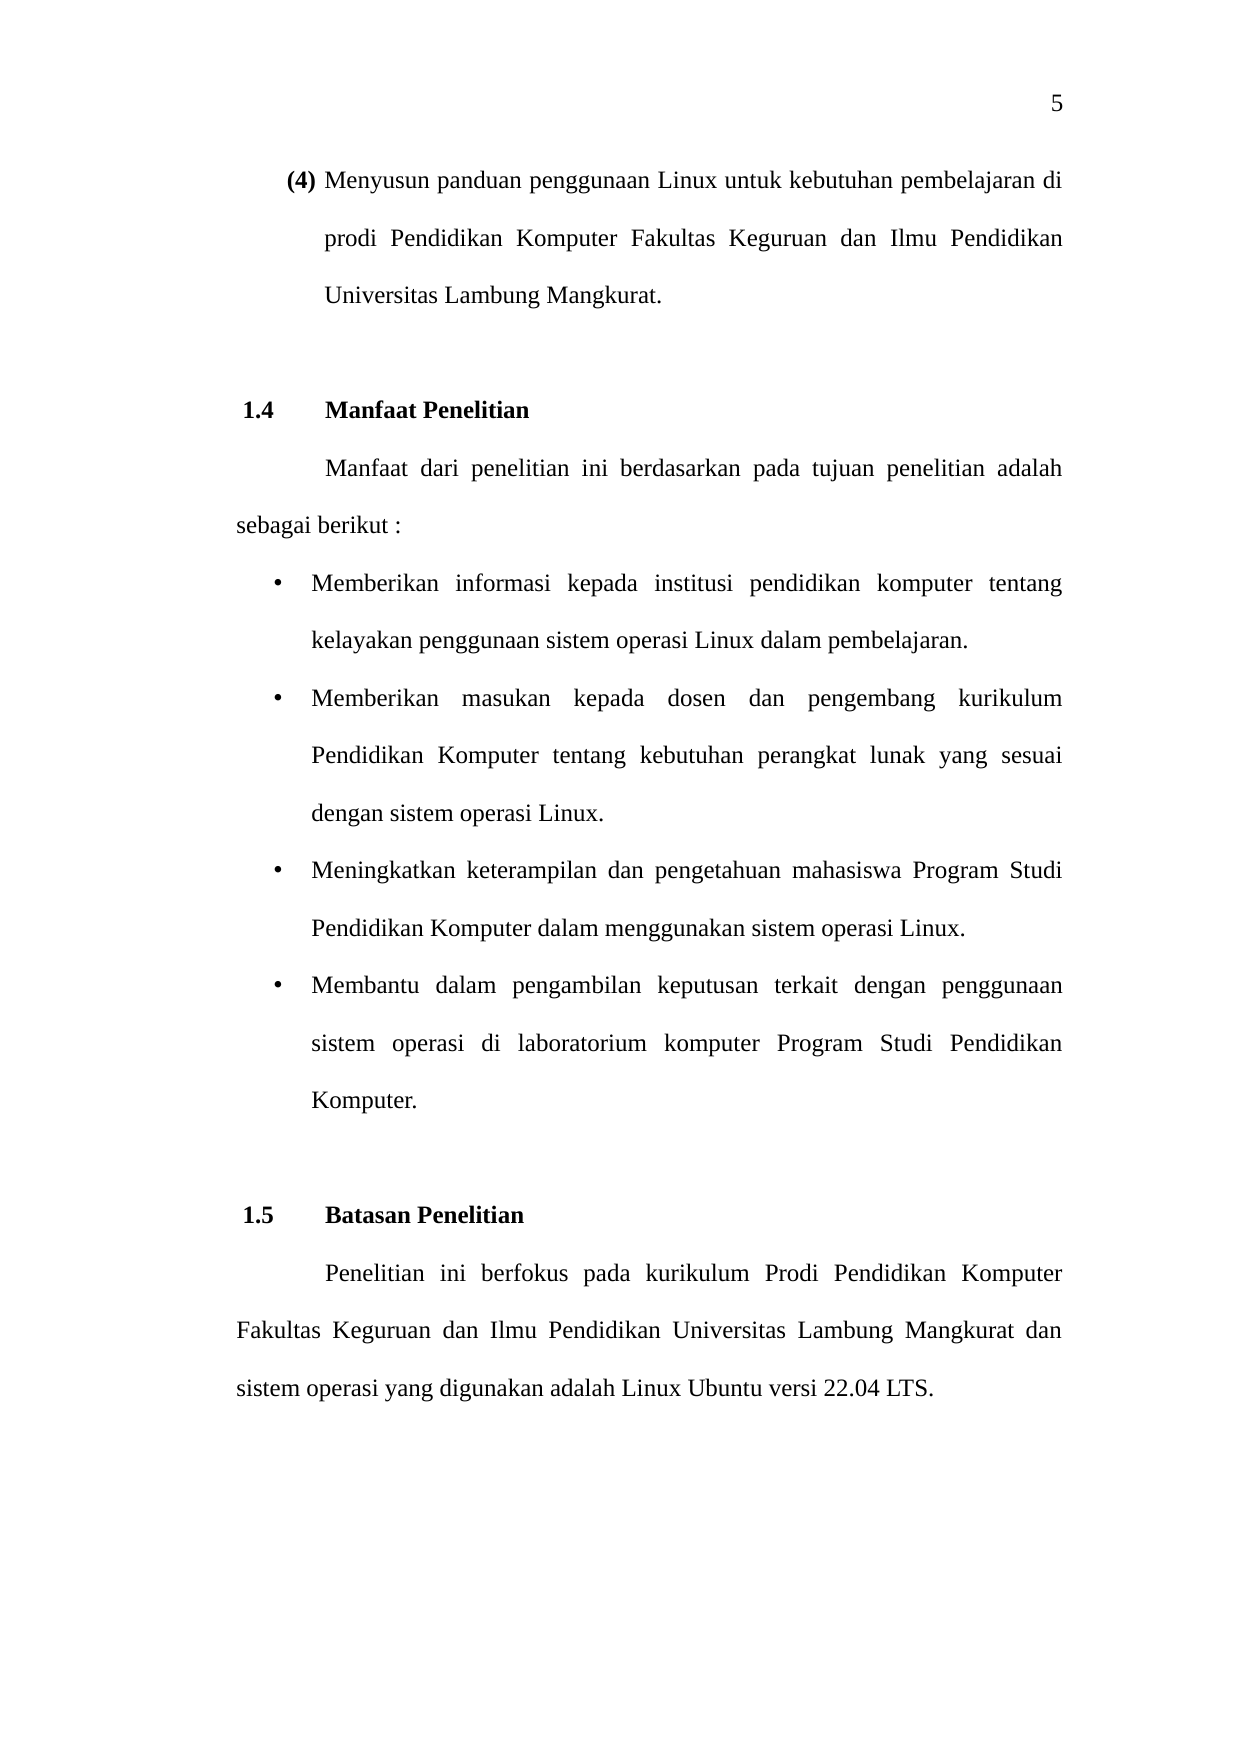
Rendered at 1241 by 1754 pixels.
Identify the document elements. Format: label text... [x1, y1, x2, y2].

list Membantu dalam pengambilan keputusan terkait dengan penggunaan sistem operasi di laboratorium komputer Program Studi Pendidikan Komputer. [274, 970, 1063, 1114]
list Menyusun panduan penggunaan Linux untuk kebutuhan pembelajaran di prodi Pendidikan Komputer Fakultas Keguruan dan Ilmu Pendidikan Universitas Lambung Mangkurat. [287, 165, 1063, 309]
subtitle Manfaat Penelitian [236, 395, 1063, 424]
text Penelitian ini berfokus pada kurikulum Prodi Pendidikan Komputer Fakultas Keguruan dan Ilmu Pendidikan Universitas Lambung Mangkurat dan sistem operasi yang digunakan adalah Linux Ubuntu versi 22.04 LTS. [236, 1258, 1063, 1402]
list Meningkatkan keterampilan dan pengetahuan mahasiswa Program Studi Pendidikan Komputer dalam menggunakan sistem operasi Linux. [274, 855, 1063, 942]
text Manfaat dari penelitian ini berdasarkan pada tujuan penelitian adalah sebagai berikut : [236, 453, 1063, 539]
list Memberikan informasi kepada institusi pendidikan komputer tentang kelayakan penggunaan sistem operasi Linux dalam pembelajaran. [274, 568, 1063, 654]
subtitle Batasan Penelitian [236, 1200, 1063, 1229]
list Memberikan masukan kepada dosen dan pengembang kurikulum Pendidikan Komputer tentang kebutuhan perangkat lunak yang sesuai dengan sistem operasi Linux. [274, 683, 1063, 827]
